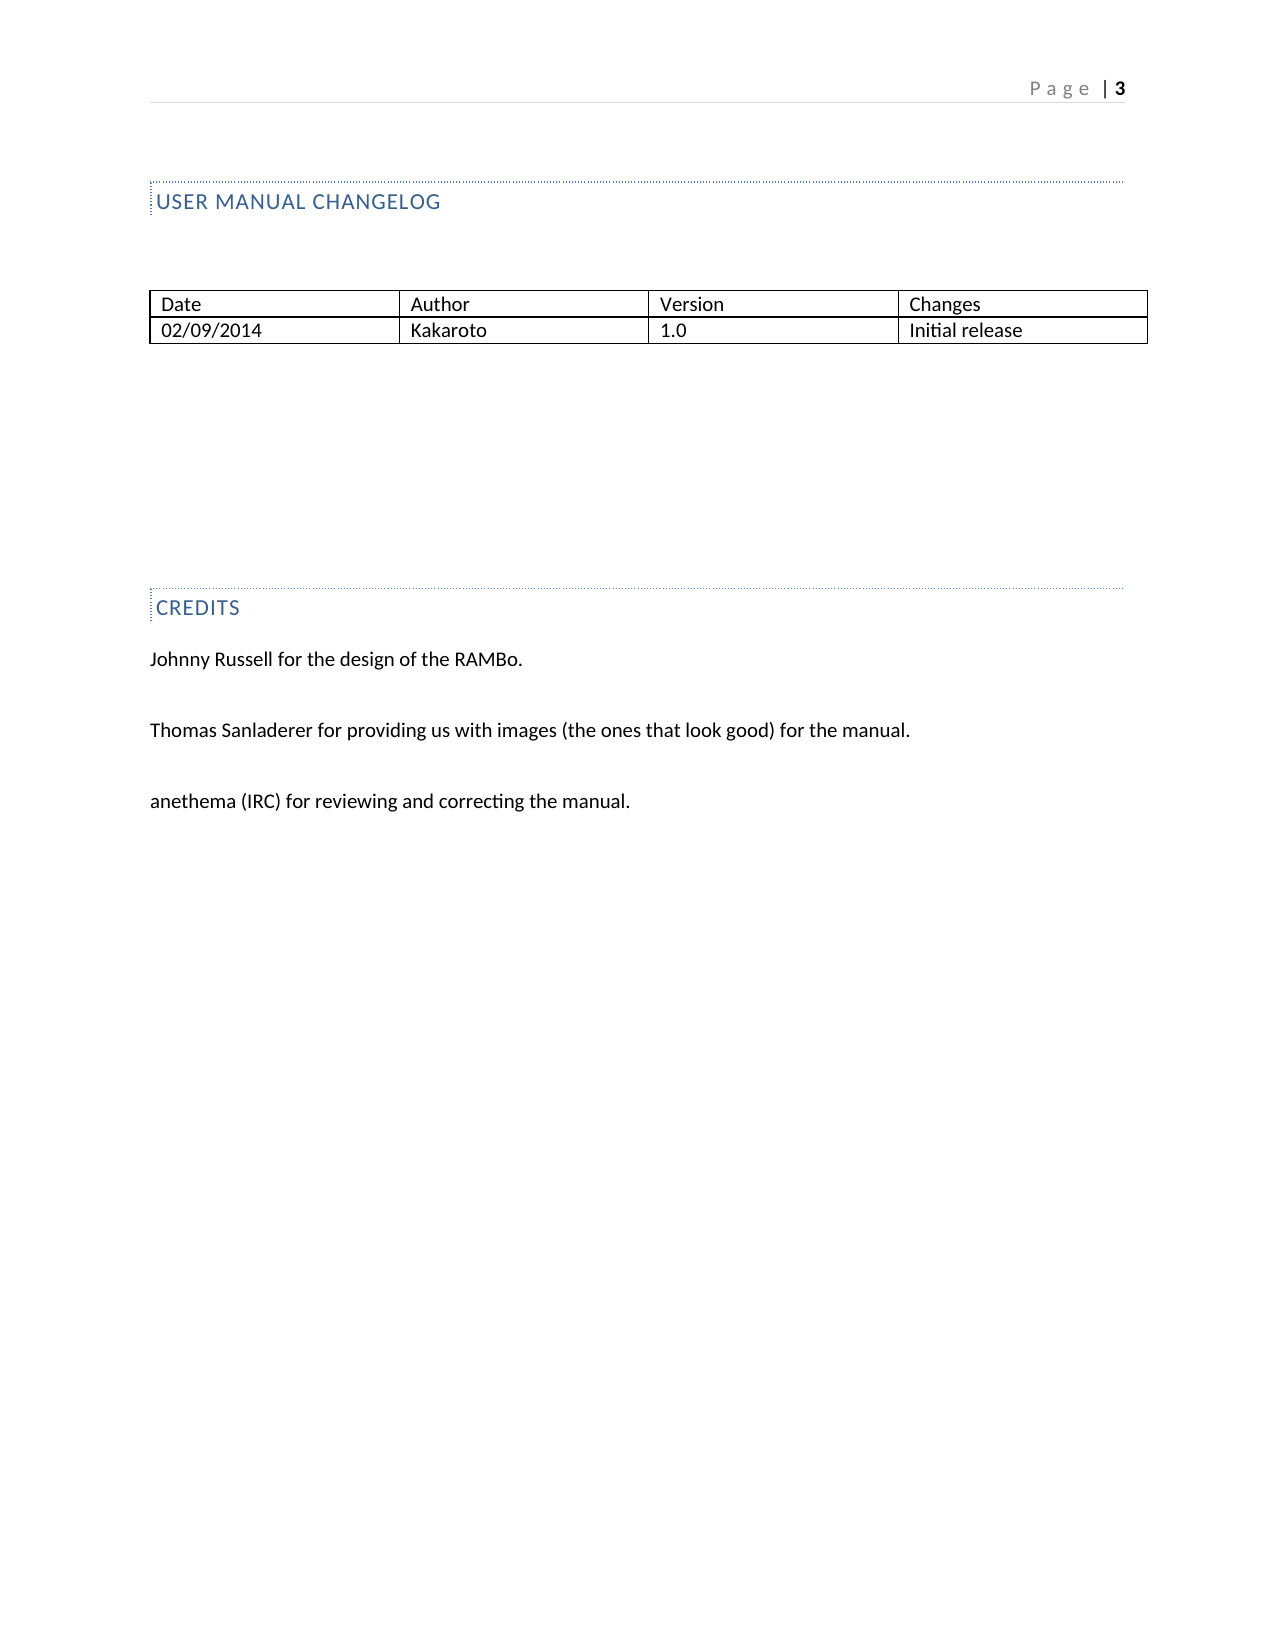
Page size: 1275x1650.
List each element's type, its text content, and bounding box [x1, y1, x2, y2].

table_header Date [151, 291, 399, 316]
table_cell Kakaroto [400, 318, 648, 343]
table_header Version [649, 291, 898, 316]
text Johnny Russell for the design of the RAMBo. [150, 646, 1125, 672]
table_header Changes [899, 291, 1147, 316]
subtitle User Manual Changelog [150, 181, 1125, 215]
table_cell 1.0 [649, 318, 898, 343]
table_header Author [400, 291, 648, 316]
text anethema (IRC) for reviewing and correcting the manual. [150, 788, 1125, 813]
text Thomas Sanladerer for providing us with images (the ones that look good) for the manual. [150, 717, 1125, 743]
table_cell Initial release [899, 318, 1147, 343]
subtitle Credits [150, 588, 1125, 621]
table_cell 02/09/2014 [151, 318, 399, 343]
